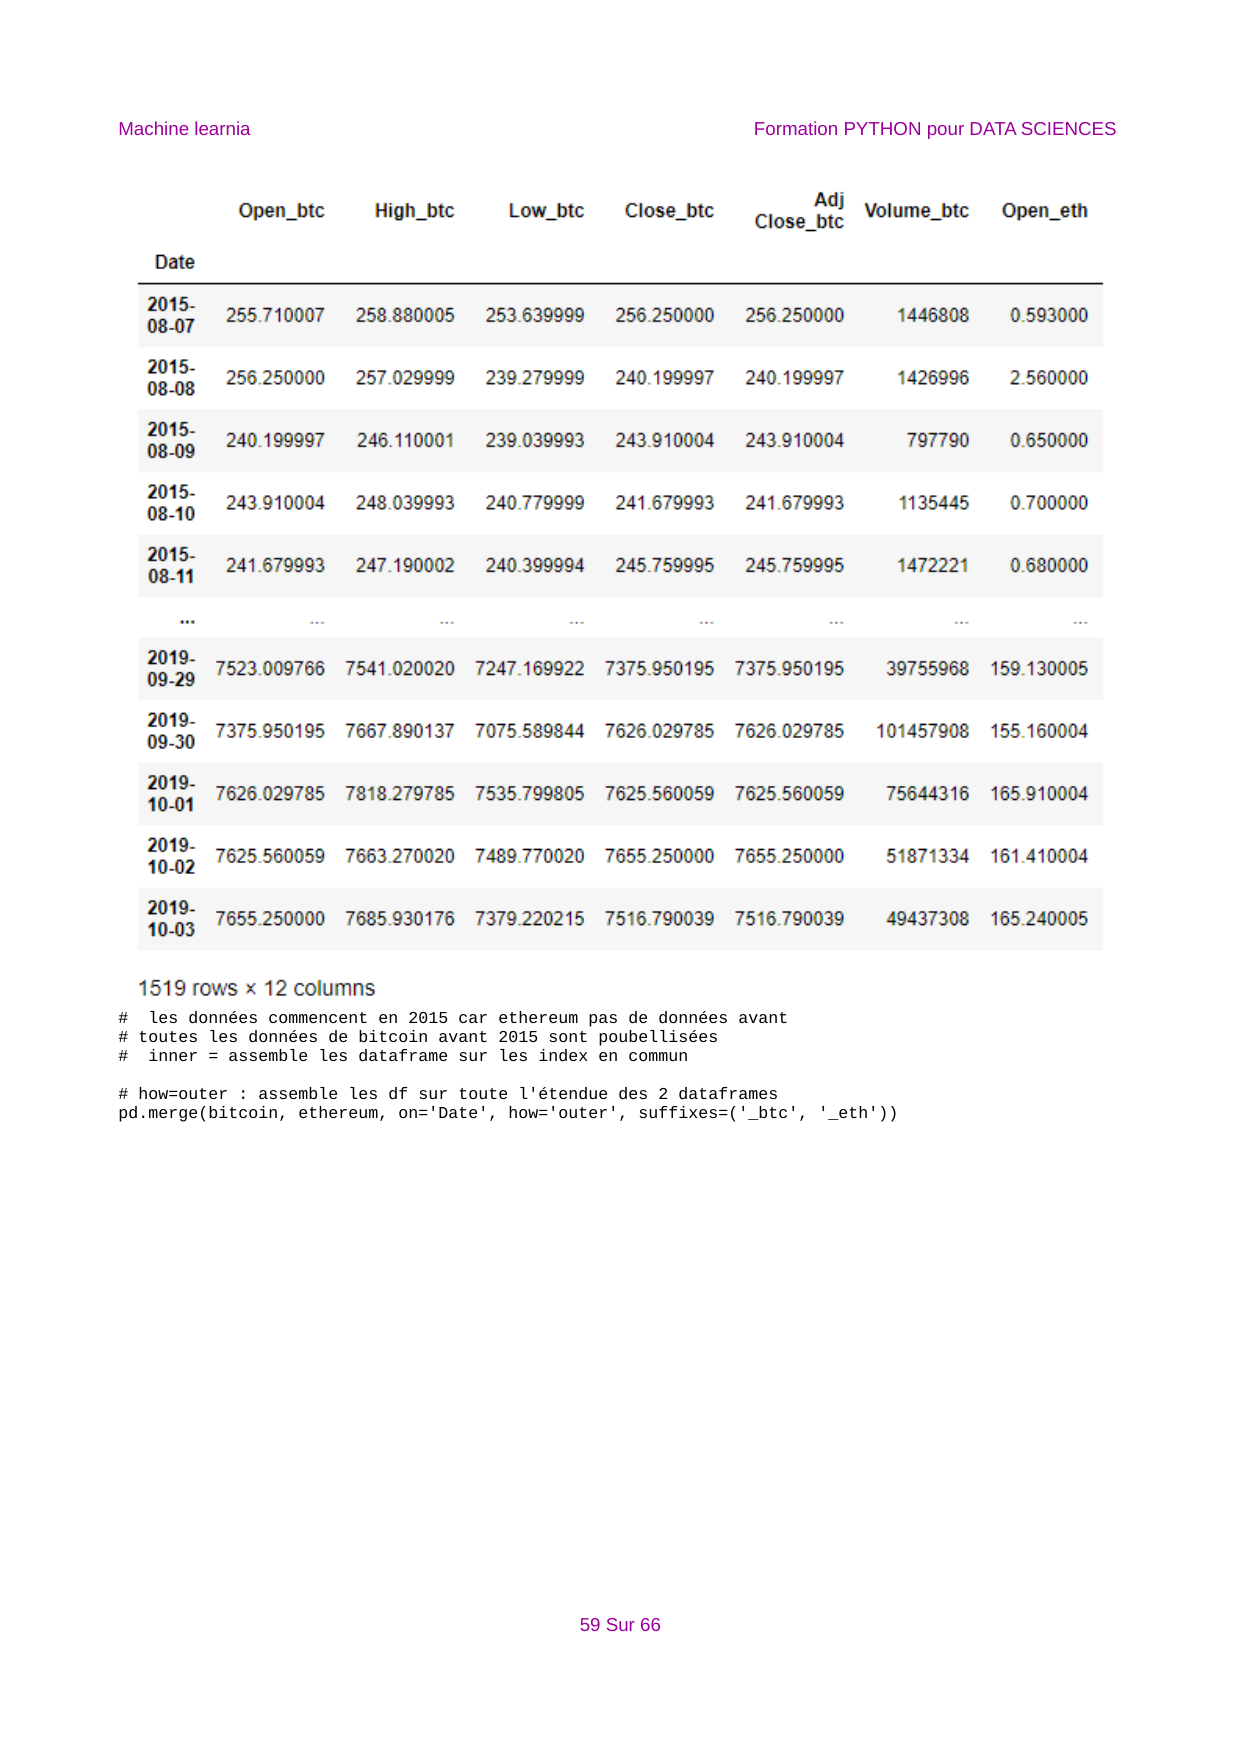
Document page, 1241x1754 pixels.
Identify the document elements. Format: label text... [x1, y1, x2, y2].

text # toutes les données de bitcoin avant 2015 sont poubellisées [118, 1029, 1122, 1048]
picture [132, 169, 1108, 1010]
text pd.merge(bitcoin, ethereum, on='Date', how='outer', suffixes=('_btc', '_eth')) [118, 1104, 1122, 1123]
text # how=outer : assemble les df sur toute l'étendue des 2 dataframes [118, 1085, 1122, 1104]
text # inner = assemble les dataframe sur les index en commun [118, 1048, 1122, 1066]
text # les données commencent en 2015 car ethereum pas de données avant [118, 916, 1122, 1029]
